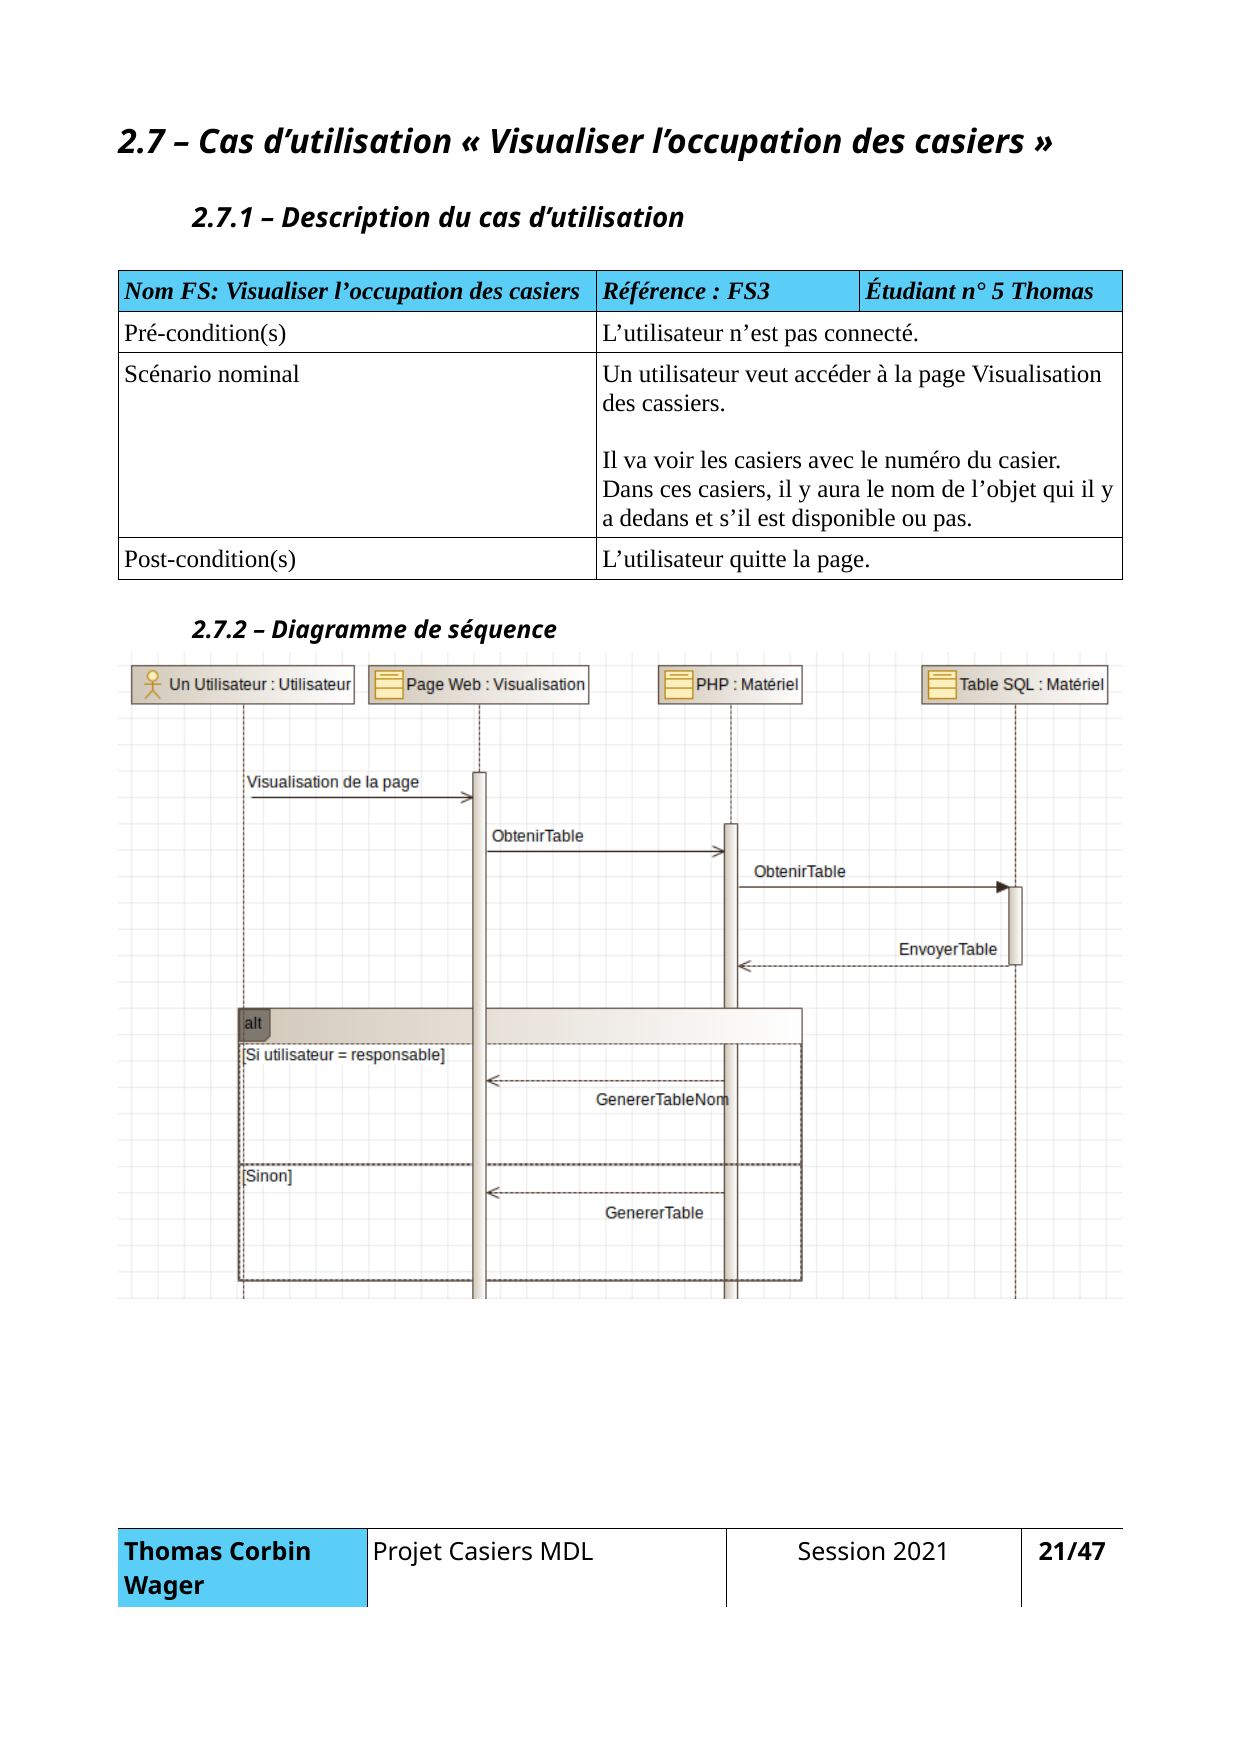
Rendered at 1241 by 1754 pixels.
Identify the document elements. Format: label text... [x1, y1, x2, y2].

table_cell Post-condition(s) [119, 538, 596, 578]
table_header Référence : FS3 [597, 271, 859, 311]
subtitle 2.7 – Cas d’utilisation « Visualiser l’occupation des casiers » [118, 118, 1122, 164]
subtitle 2.7.2 – Diagramme de séquence [118, 612, 1122, 646]
table_cell Scénario nominal [119, 353, 596, 537]
table_cell Pré-condition(s) [119, 312, 596, 352]
subtitle 2.7.1 – Description du cas d’utilisation [118, 198, 1122, 236]
table_header Étudiant n° 5 Thomas [860, 271, 1122, 311]
table_cell Un utilisateur veut accéder à la page Visualisation des cassiers. Il va voir les casiers avec le numéro du casier. Dans ces casiers, il y aura le nom de l’objet qui il y a dedans et s’il est disponible ou pas. [597, 353, 1122, 537]
picture [118, 652, 1123, 1299]
table_cell L’utilisateur n’est pas connecté. [597, 312, 1122, 352]
table_cell L’utilisateur quitte la page. [597, 538, 1122, 578]
table_header Nom FS: Visualiser l’occupation des casiers [119, 271, 596, 311]
